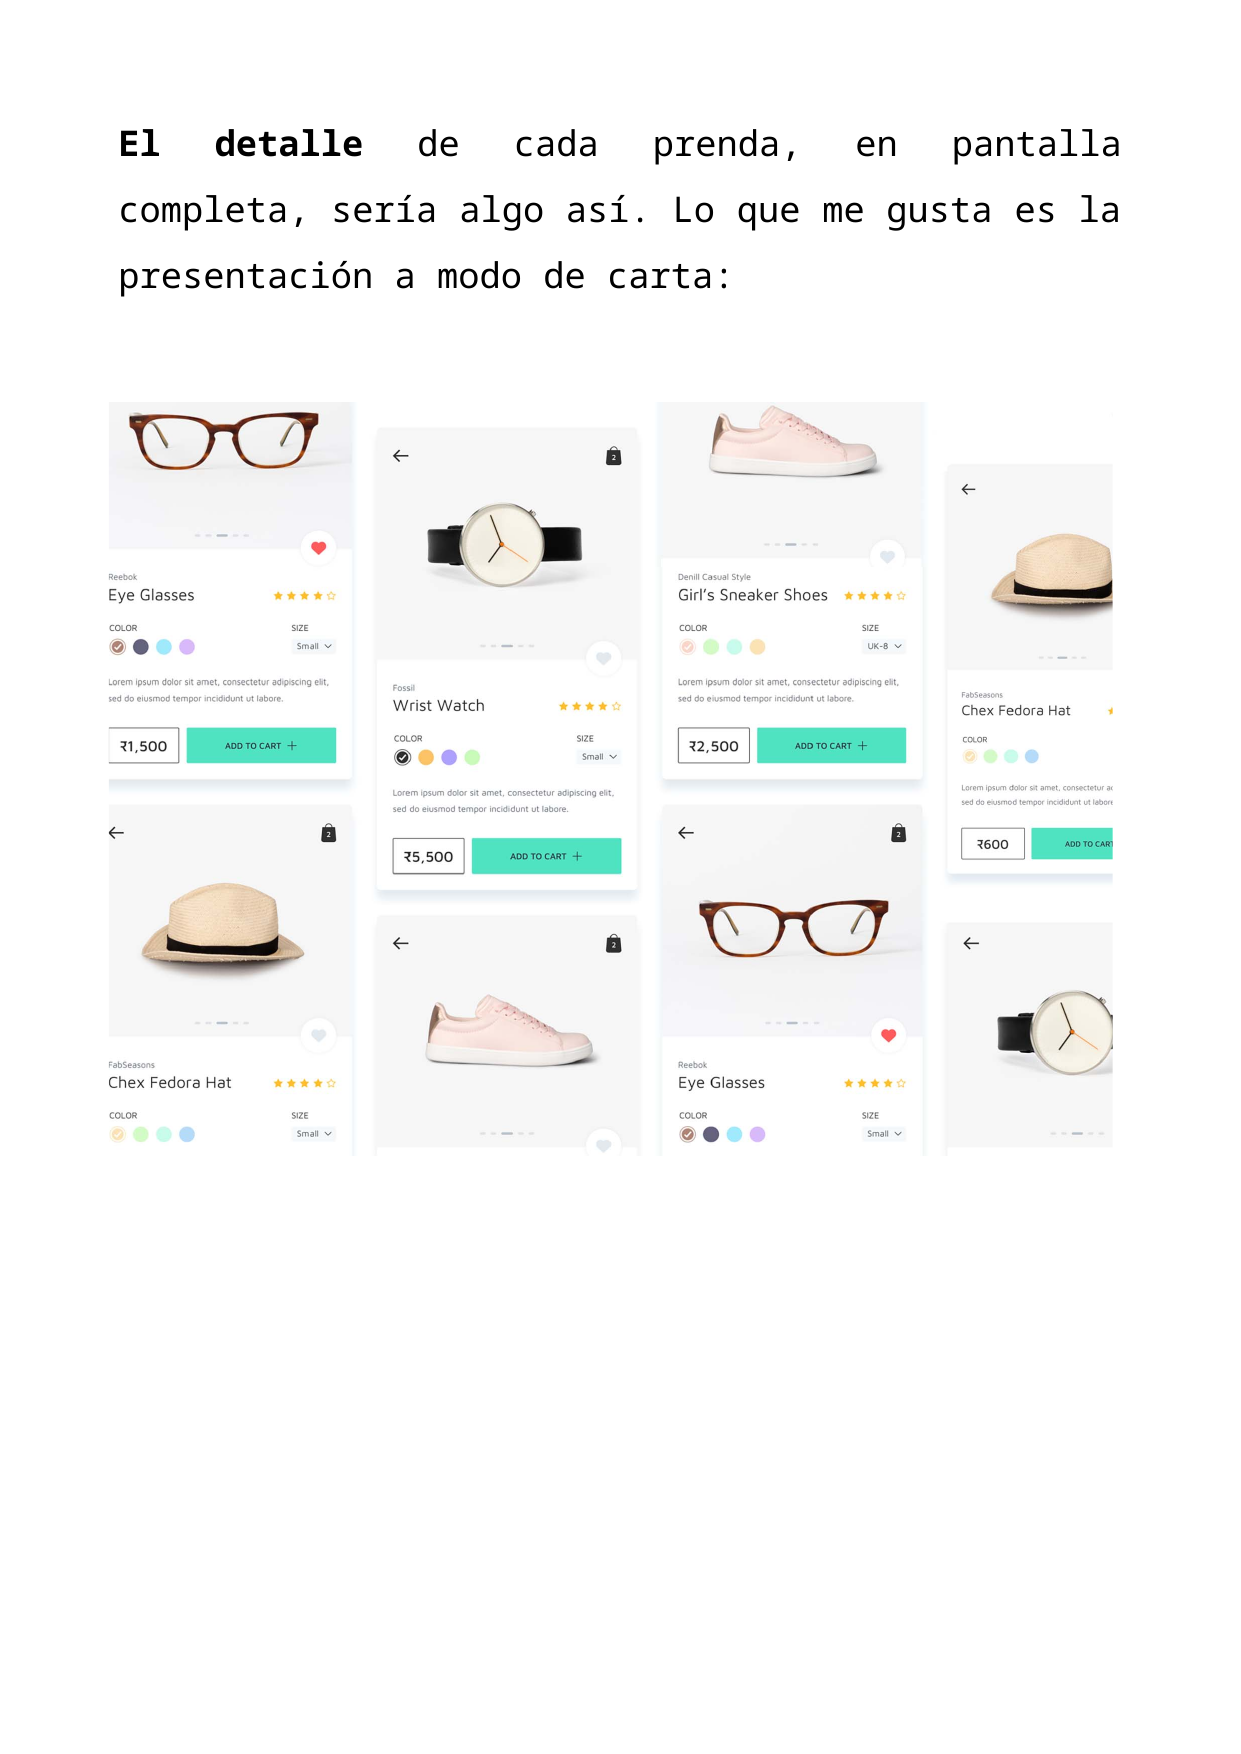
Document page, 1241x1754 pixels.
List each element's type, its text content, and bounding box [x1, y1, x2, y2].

picture [108, 402, 1113, 1156]
text El detalle de cada prenda, en pantalla completa, sería algo así. Lo que me gusta es la presentación a modo de carta: [118, 118, 1122, 299]
